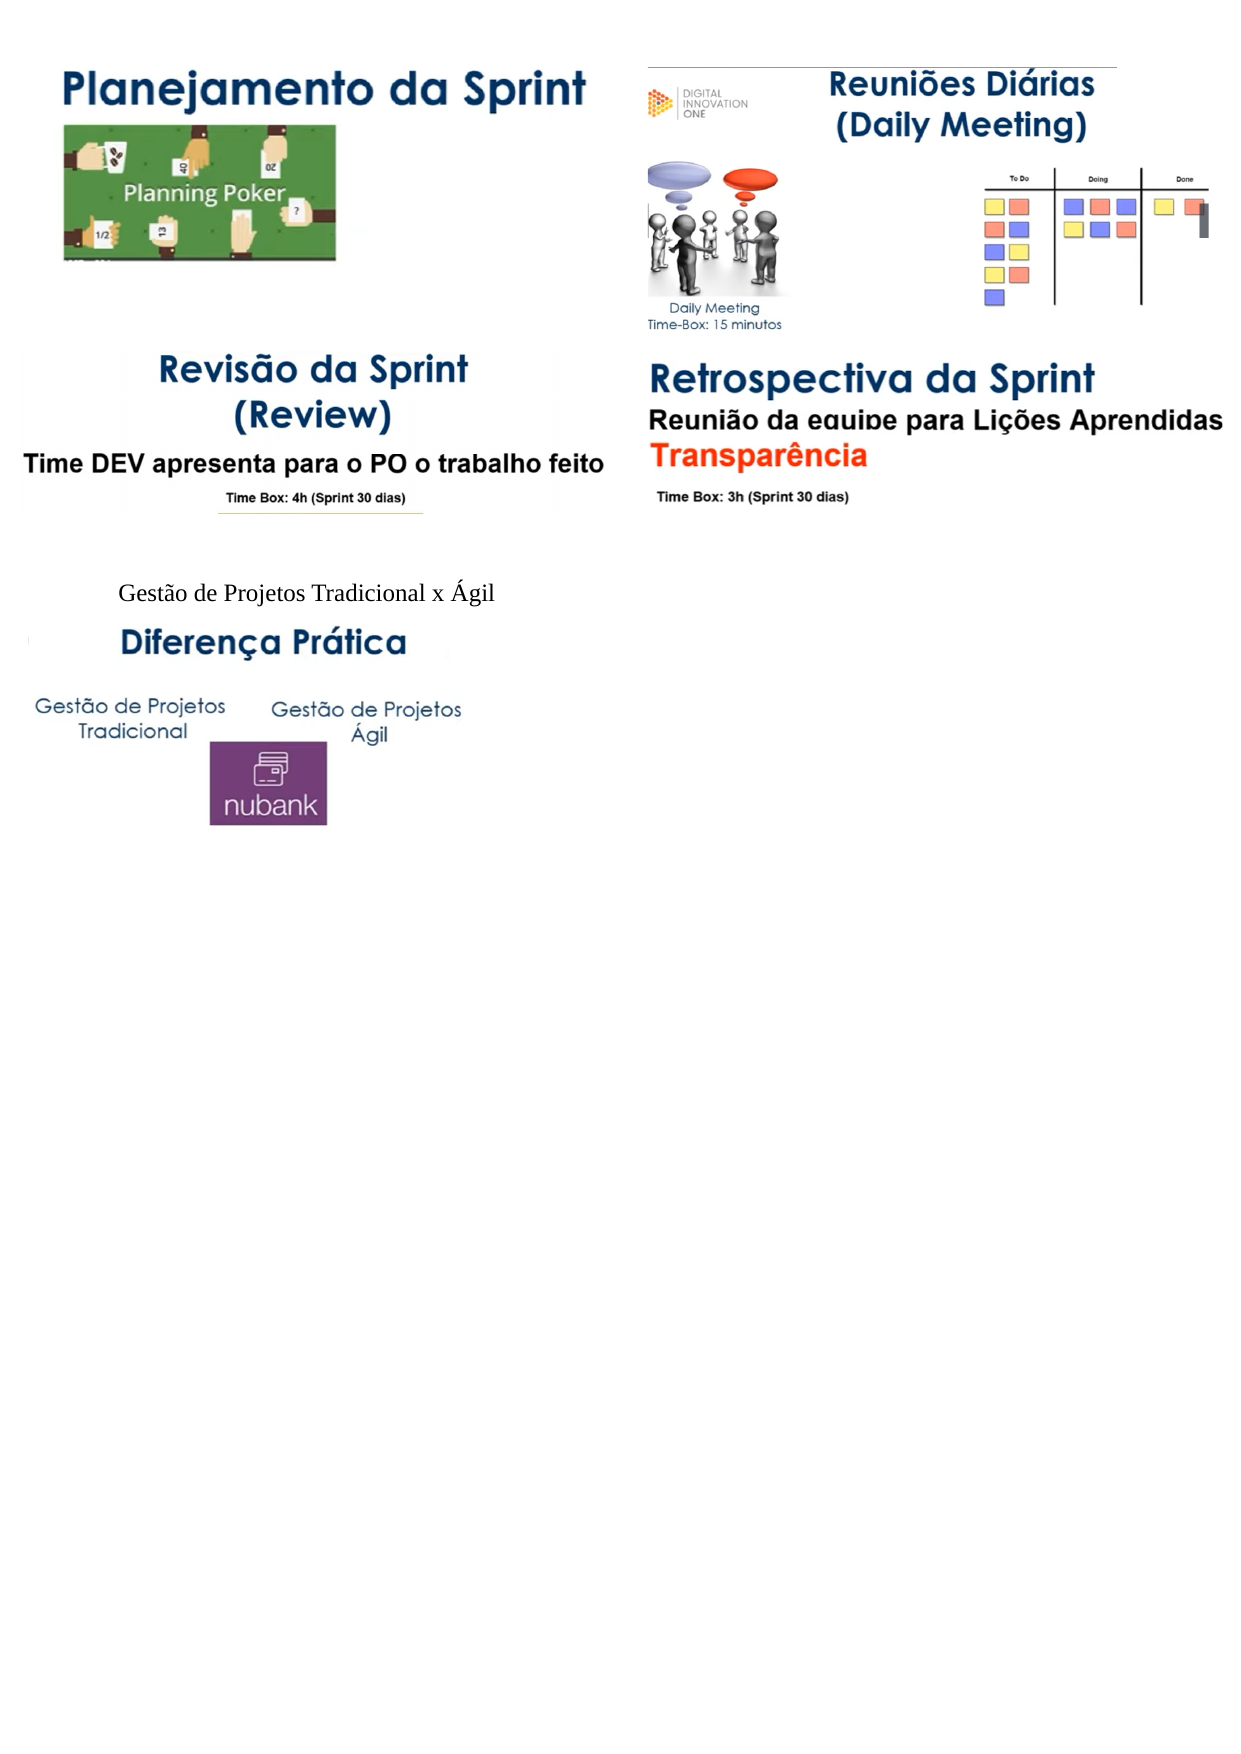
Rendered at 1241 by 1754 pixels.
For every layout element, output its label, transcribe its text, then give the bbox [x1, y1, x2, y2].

picture [54, 64, 591, 274]
picture [647, 67, 1209, 339]
picture [18, 351, 607, 514]
picture [647, 356, 1223, 507]
text Gestão de Projetos Tradicional x Ágil [118, 578, 1122, 607]
picture [28, 623, 466, 831]
